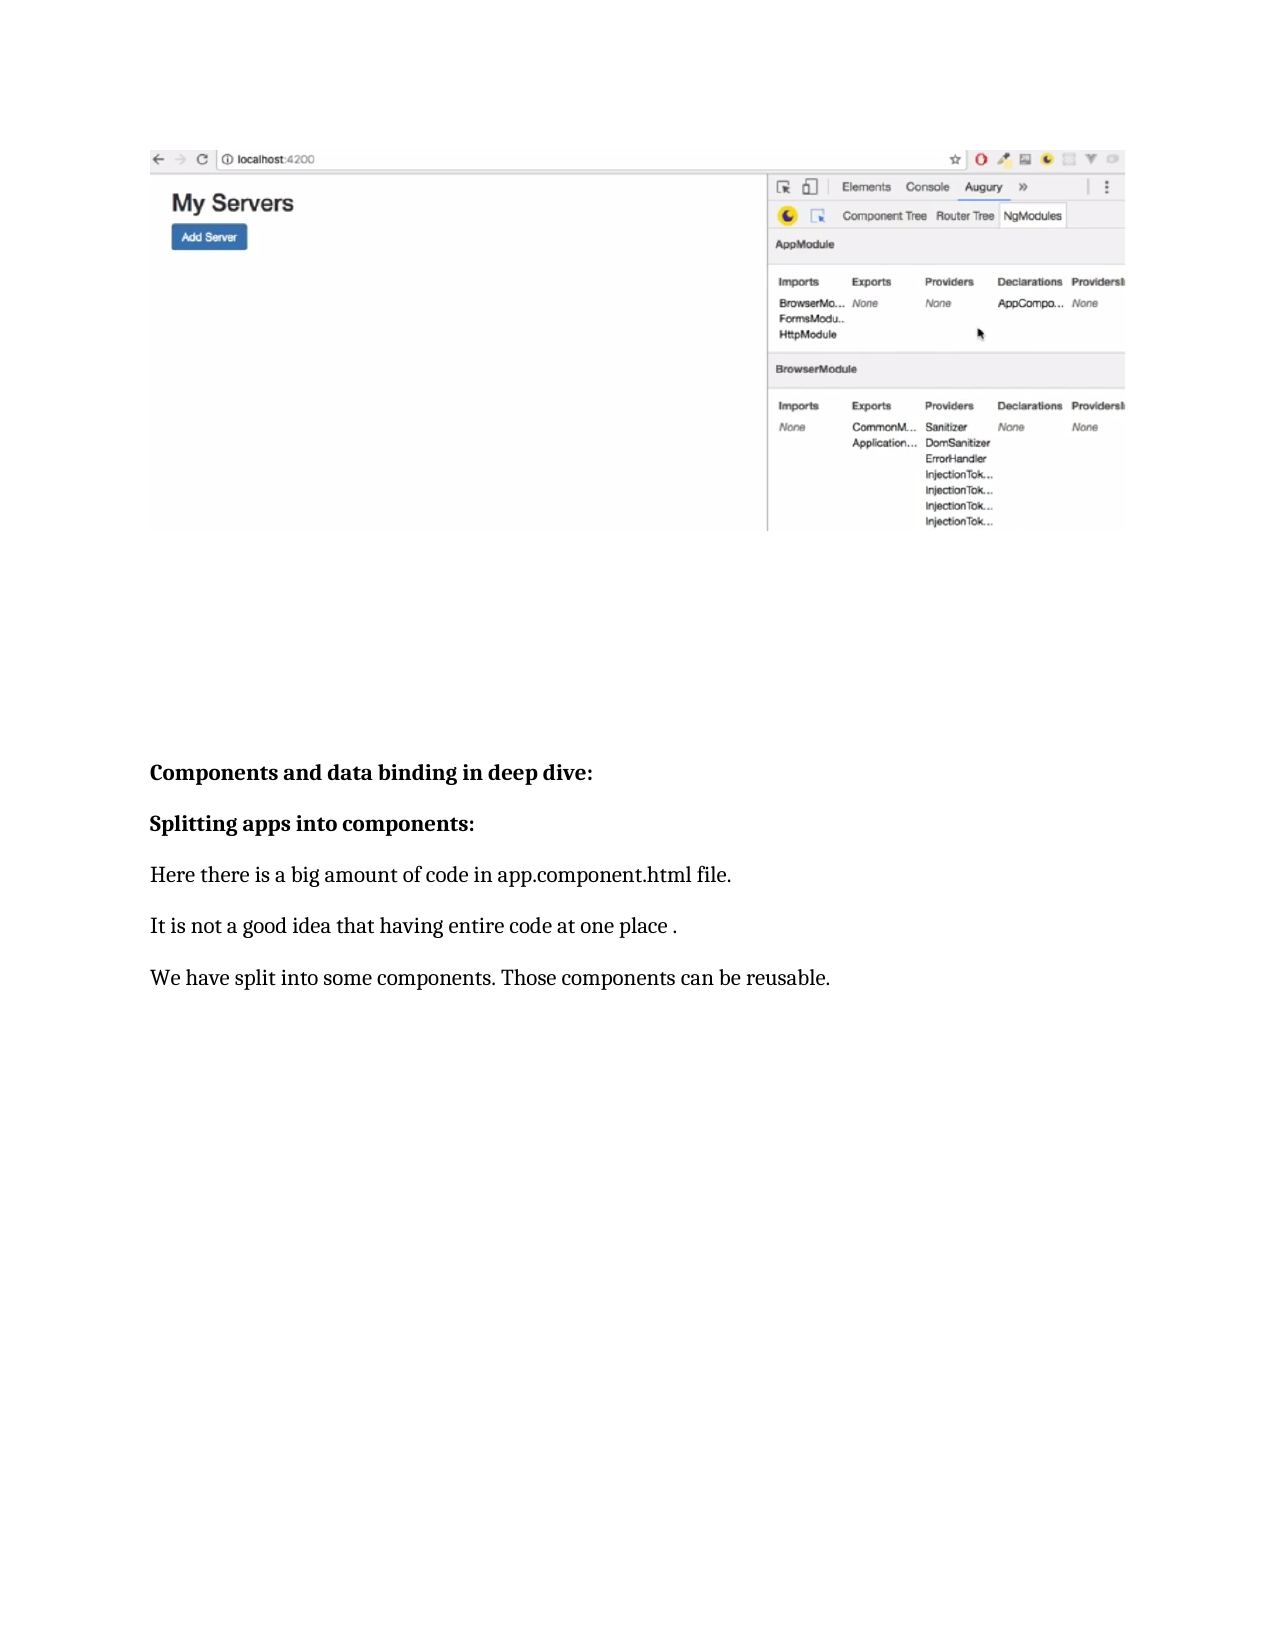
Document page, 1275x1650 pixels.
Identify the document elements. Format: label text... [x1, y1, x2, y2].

text Here there is a big amount of code in app.component.html file. [150, 862, 1125, 889]
text It is not a good idea that having entire code at one place . [150, 913, 1125, 940]
subtitle Splitting apps into components: [150, 811, 1125, 838]
subtitle Components and data binding in deep dive: [150, 760, 1125, 787]
picture [150, 150, 1125, 531]
text We have split into some components. Those components can be reusable. [150, 964, 1125, 991]
